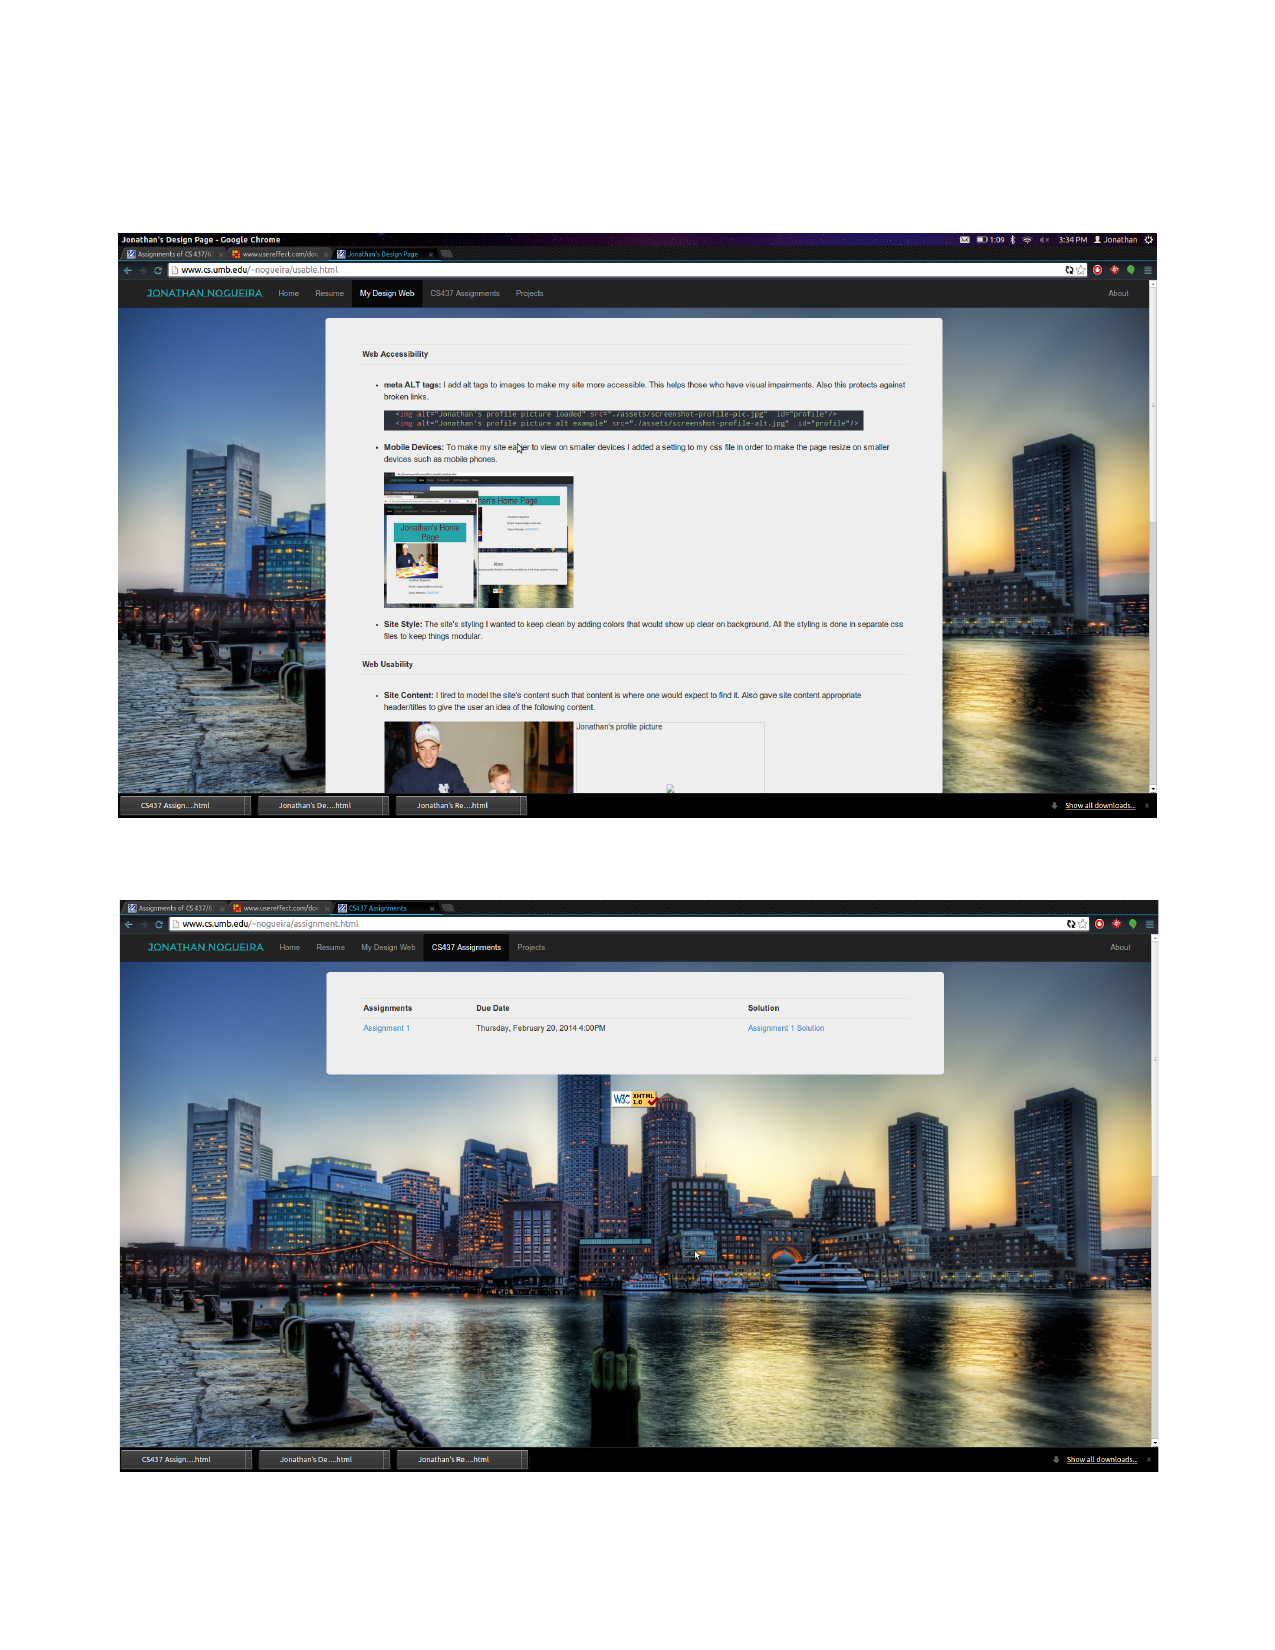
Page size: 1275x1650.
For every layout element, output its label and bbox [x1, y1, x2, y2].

picture [118, 233, 1157, 818]
picture [119, 900, 1159, 1472]
